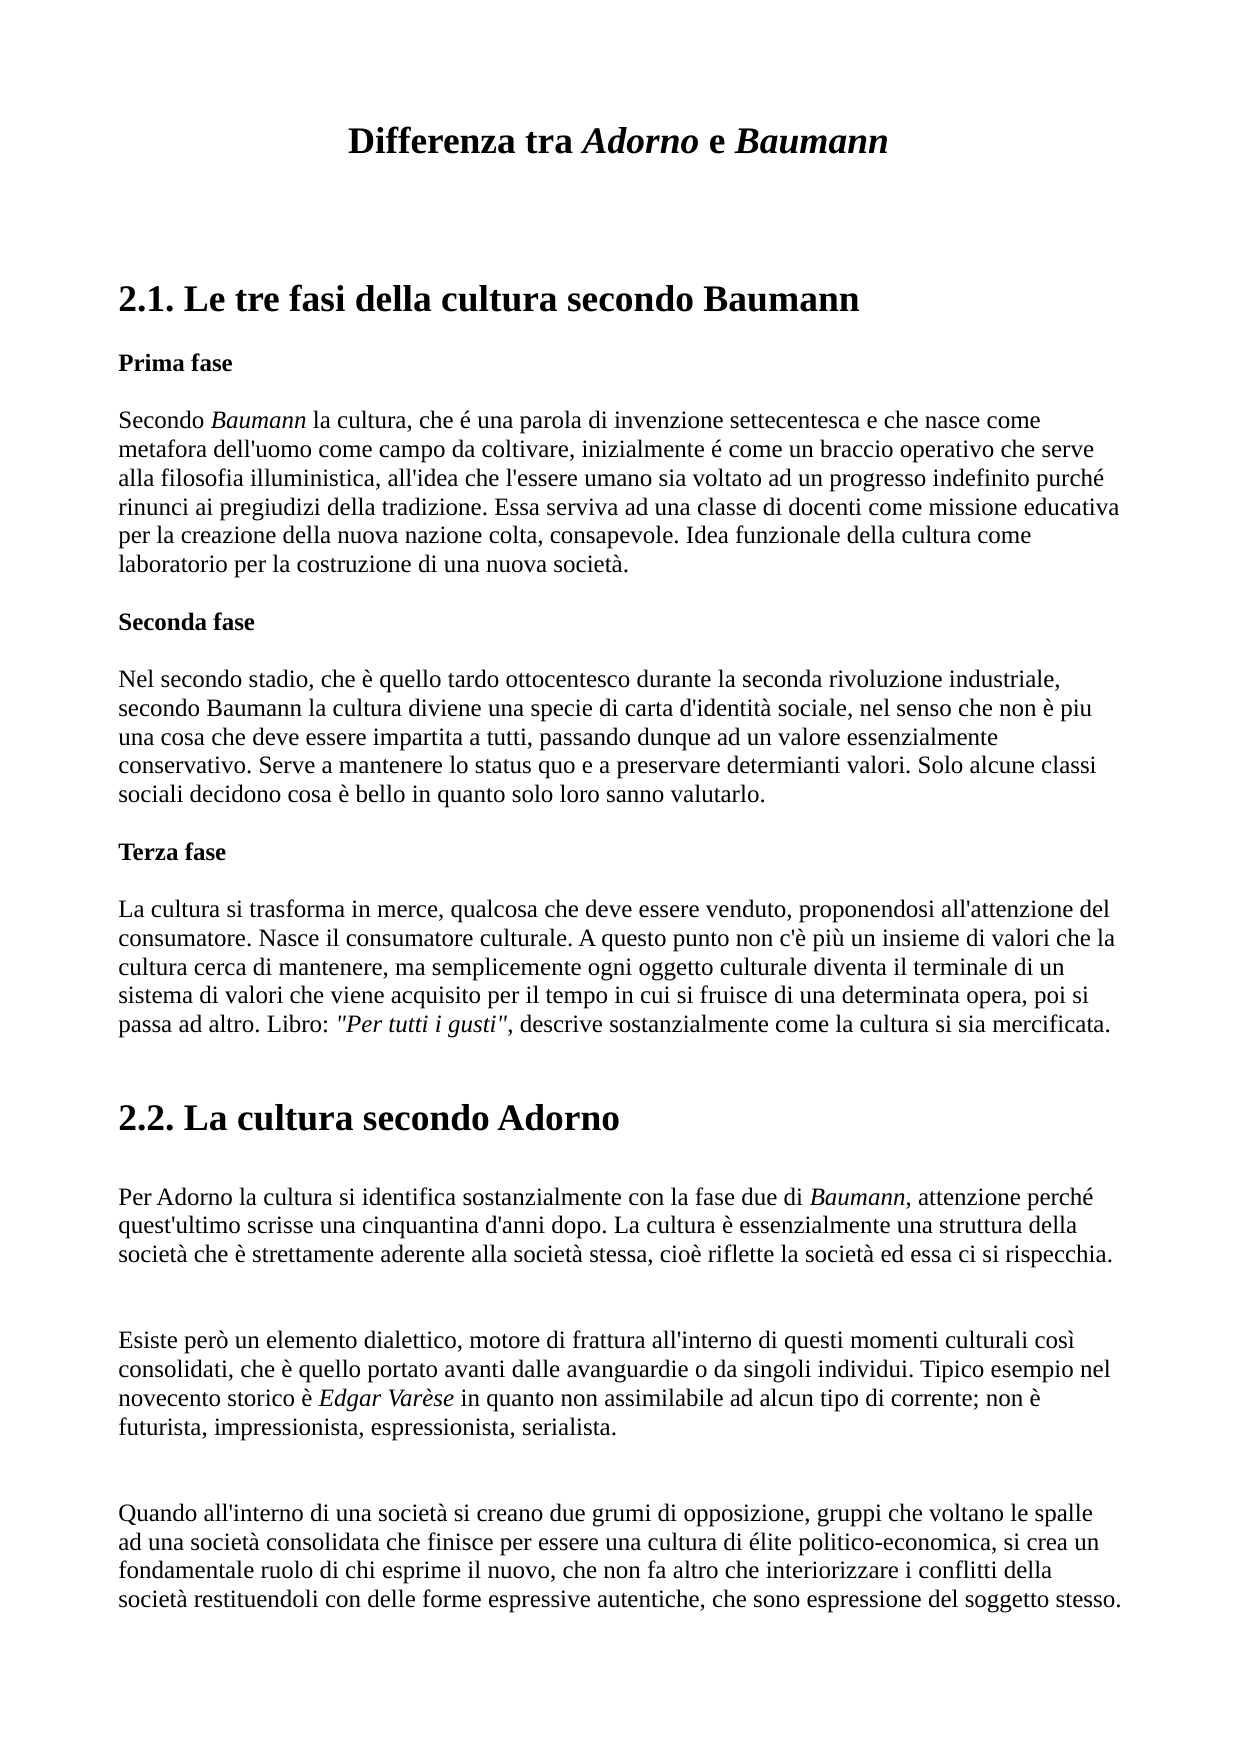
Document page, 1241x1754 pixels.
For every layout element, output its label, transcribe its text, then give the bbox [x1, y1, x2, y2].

text Prima fase [118, 348, 1122, 377]
text Terza fase [118, 837, 1122, 866]
text Secondo Baumann la cultura, che é una parola di invenzione settecentesca e che nasce come metafora dell'uomo come campo da coltivare, inizialmente é come un braccio operativo che serve alla filosofia illuministica, all'idea che l'essere umano sia voltato ad un progresso indefinito purché rinunci ai pregiudizi della tradizione. Essa serviva ad una classe di docenti come missione educativa per la creazione della nuova nazione colta, consapevole. Idea funzionale della cultura come laboratorio per la costruzione di una nuova società. [118, 406, 1122, 578]
text Seconda fase [118, 607, 1122, 636]
text Differenza tra Adorno e Baumann [118, 118, 1122, 161]
text 2.2. La cultura secondo Adorno [118, 1096, 1122, 1139]
text Per Adorno la cultura si identifica sostanzialmente con la fase due di Baumann, attenzione perché quest'ultimo scrisse una cinquantina d'anni dopo. La cultura è essenzialmente una struttura della società che è strettamente aderente alla società stessa, cioè riflette la società ed essa ci si rispecchia. Esiste però un elemento dialettico, motore di frattura all'interno di questi momenti culturali così consolidati, che è quello portato avanti dalle avanguardie o da singoli individui. Tipico esempio nel novecento storico è Edgar Varèse in quanto non assimilabile ad alcun tipo di corrente; non è futurista, impressionista, espressionista, serialista. Quando all'interno di una società si creano due grumi di opposizione, gruppi che voltano le spalle ad una società consolidata che finisce per essere una cultura di élite politico-economica, si crea un fondamentale ruolo di chi esprime il nuovo, che non fa altro che interiorizzare i conflitti della società restituendoli con delle forme espressive autentiche, che sono espressione del soggetto stesso. [118, 1182, 1122, 1613]
text Nel secondo stadio, che è quello tardo ottocentesco durante la seconda rivoluzione industriale, secondo Baumann la cultura diviene una specie di carta d'identità sociale, nel senso che non è piu una cosa che deve essere impartita a tutti, passando dunque ad un valore essenzialmente conservativo. Serve a mantenere lo status quo e a preservare determianti valori. Solo alcune classi sociali decidono cosa è bello in quanto solo loro sanno valutarlo. [118, 664, 1122, 808]
text La cultura si trasforma in merce, qualcosa che deve essere venduto, proponendosi all'attenzione del consumatore. Nasce il consumatore culturale. A questo punto non c'è più un insieme di valori che la cultura cerca di mantenere, ma semplicemente ogni oggetto culturale diventa il terminale di un sistema di valori che viene acquisito per il tempo in cui si fruisce di una determinata opera, poi si passa ad altro. Libro: "Per tutti i gusti", descrive sostanzialmente come la cultura si sia mercificata. [118, 894, 1122, 1038]
text 2.1. Le tre fasi della cultura secondo Baumann [118, 276, 1122, 319]
